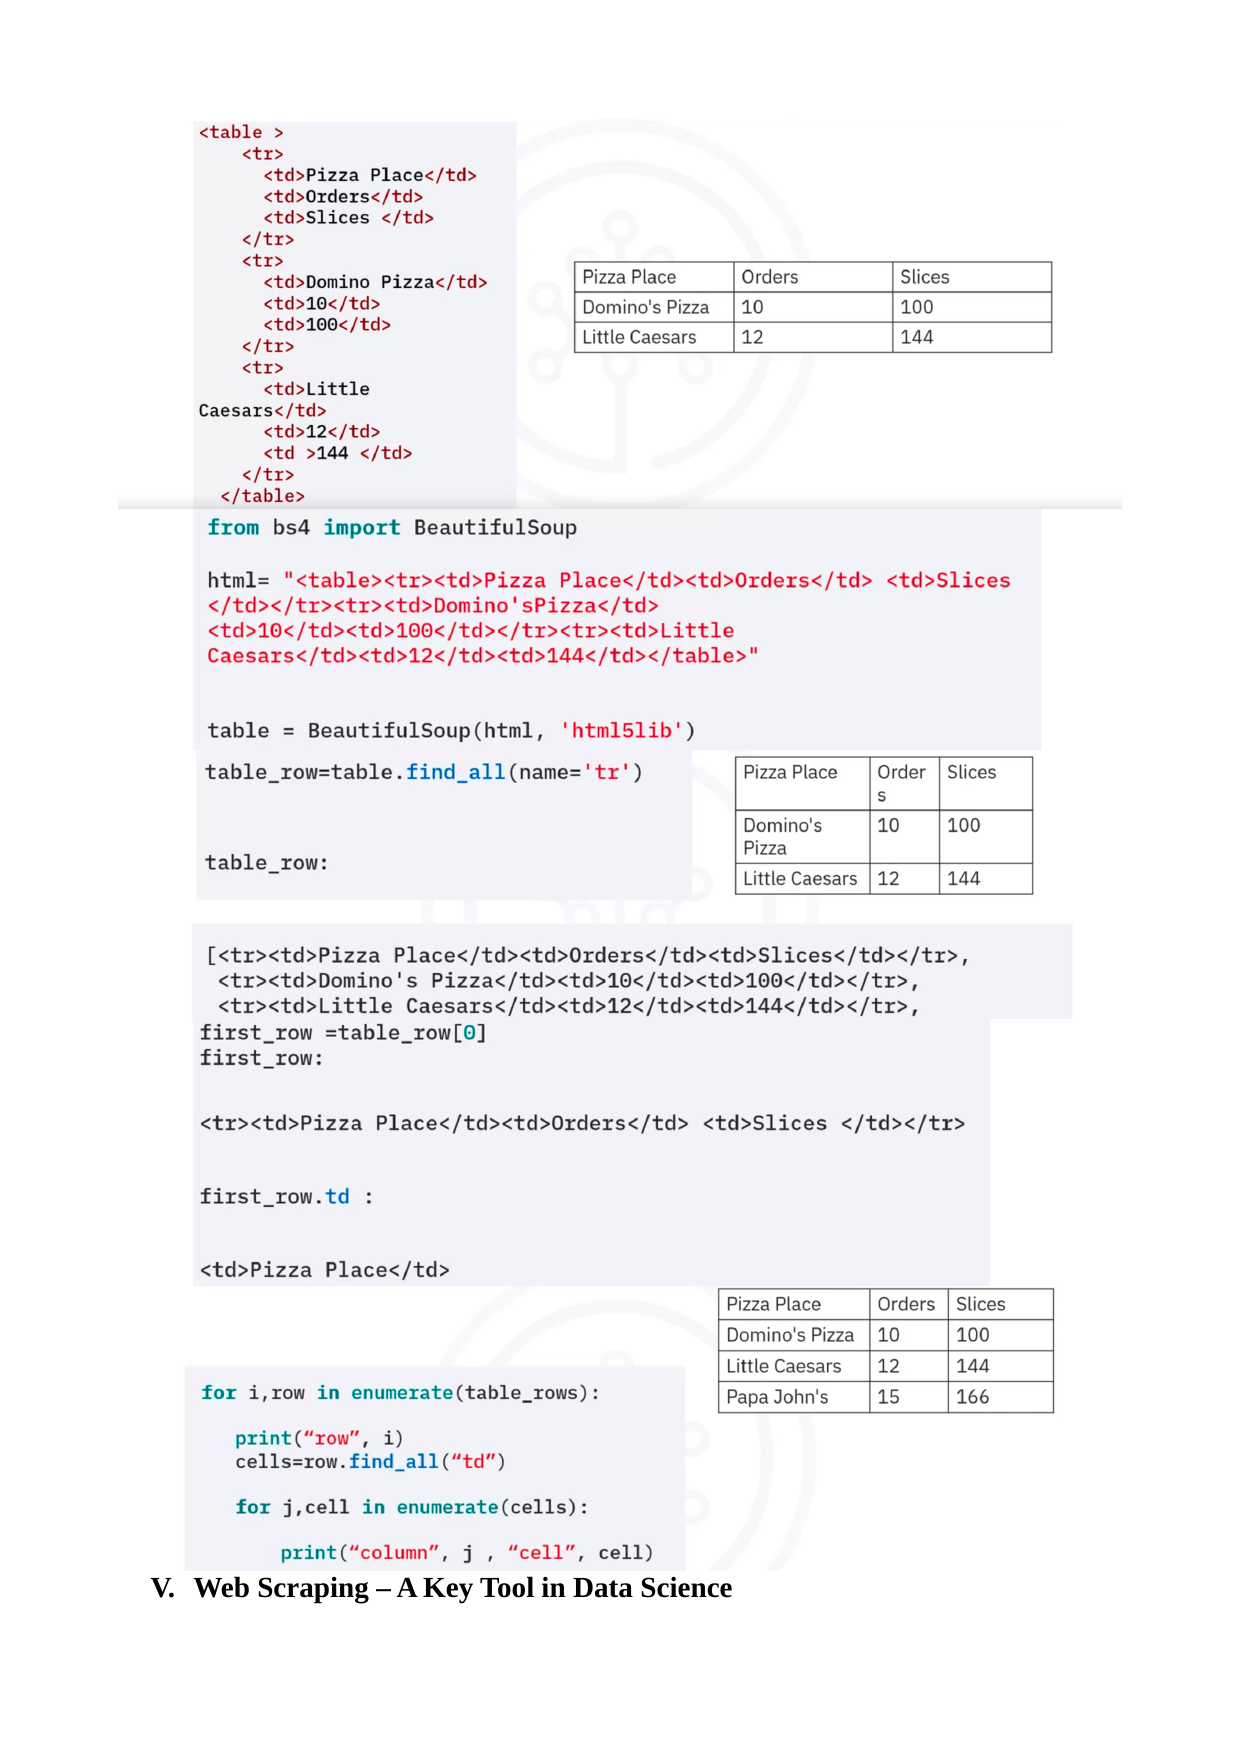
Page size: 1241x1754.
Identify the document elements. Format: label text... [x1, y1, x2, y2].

picture [118, 118, 1123, 1571]
list Web Scraping – A Key Tool in Data Science [175, 1571, 1122, 1604]
